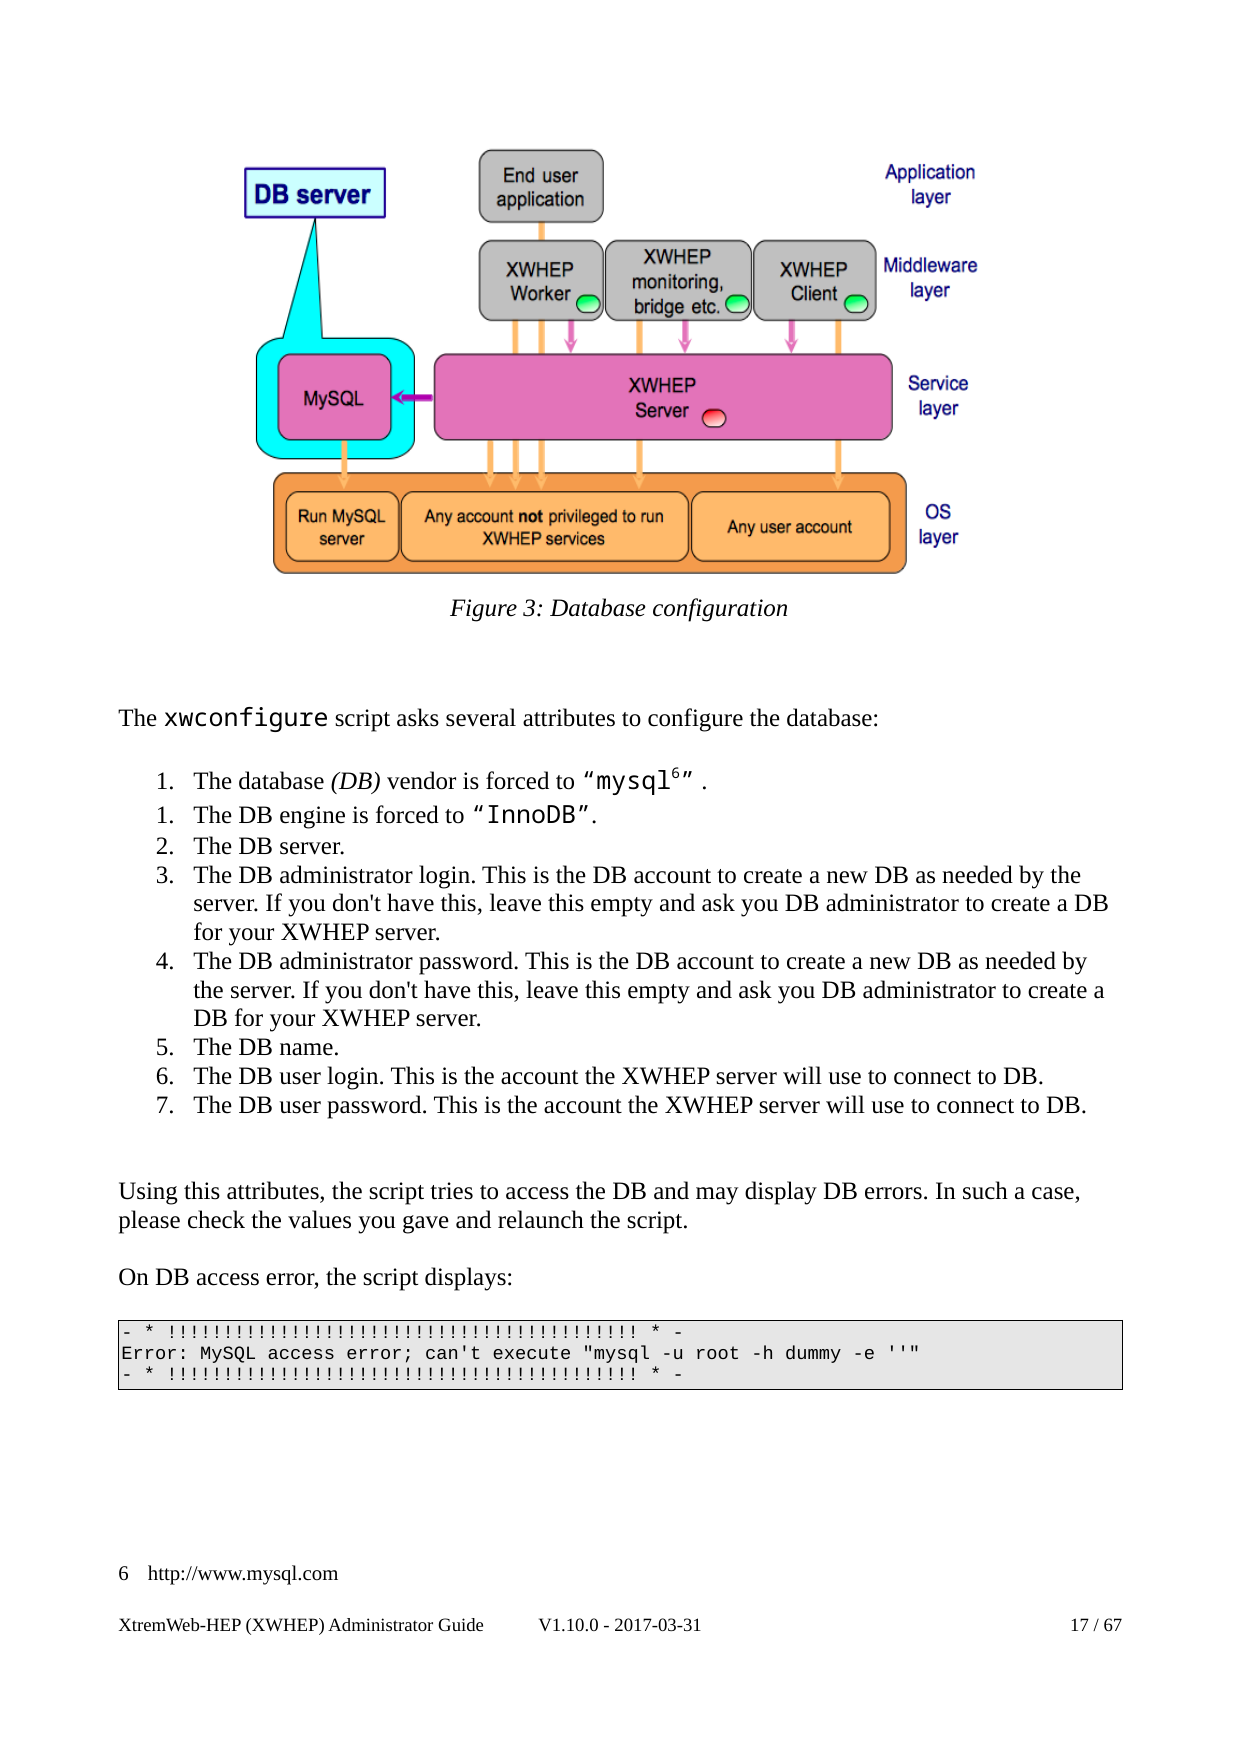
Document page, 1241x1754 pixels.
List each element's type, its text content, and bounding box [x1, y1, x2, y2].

list The database (DB) vendor is forced to “mysql” . [156, 763, 1122, 797]
list The DB user login. This is the account the XWHEP server will use to connect to DB. [156, 1061, 1122, 1090]
list http://www.mysql.com [118, 1561, 1122, 1585]
list The DB user password. This is the account the XWHEP server will use to connect to DB. [156, 1090, 1122, 1118]
list The DB administrator login. This is the DB account to create a new DB as needed by the server. If you don't have this, leave this empty and ask you DB administrator to create a DB for your XWHEP server. [156, 860, 1122, 946]
text Error: MySQL access error; can't execute "mysql -u root -h dummy -e ''" [119, 1341, 1122, 1362]
text Using this attributes, the script tries to access the DB and may display DB errors. In such a case, please check the values you gave and relaunch the script. [118, 1176, 1122, 1233]
text - * !!!!!!!!!!!!!!!!!!!!!!!!!!!!!!!!!!!!!!!!!! * - [119, 1362, 1122, 1389]
text On DB access error, the script displays: [118, 1262, 1122, 1291]
text The xwconfigure script asks several attributes to configure the database: [118, 700, 1122, 734]
list The DB server. [156, 831, 1122, 860]
list The DB engine is forced to “InnoDB”. [156, 797, 1122, 831]
picture [227, 130, 996, 594]
list The DB name. [156, 1032, 1122, 1061]
text - * !!!!!!!!!!!!!!!!!!!!!!!!!!!!!!!!!!!!!!!!!! * - [119, 1321, 1122, 1341]
list The DB administrator password. This is the DB account to create a new DB as needed by the server. If you don't have this, leave this empty and ask you DB administrator to create a DB for your XWHEP server. [156, 946, 1122, 1032]
text Figure 3: Database configuration [168, 131, 1072, 622]
